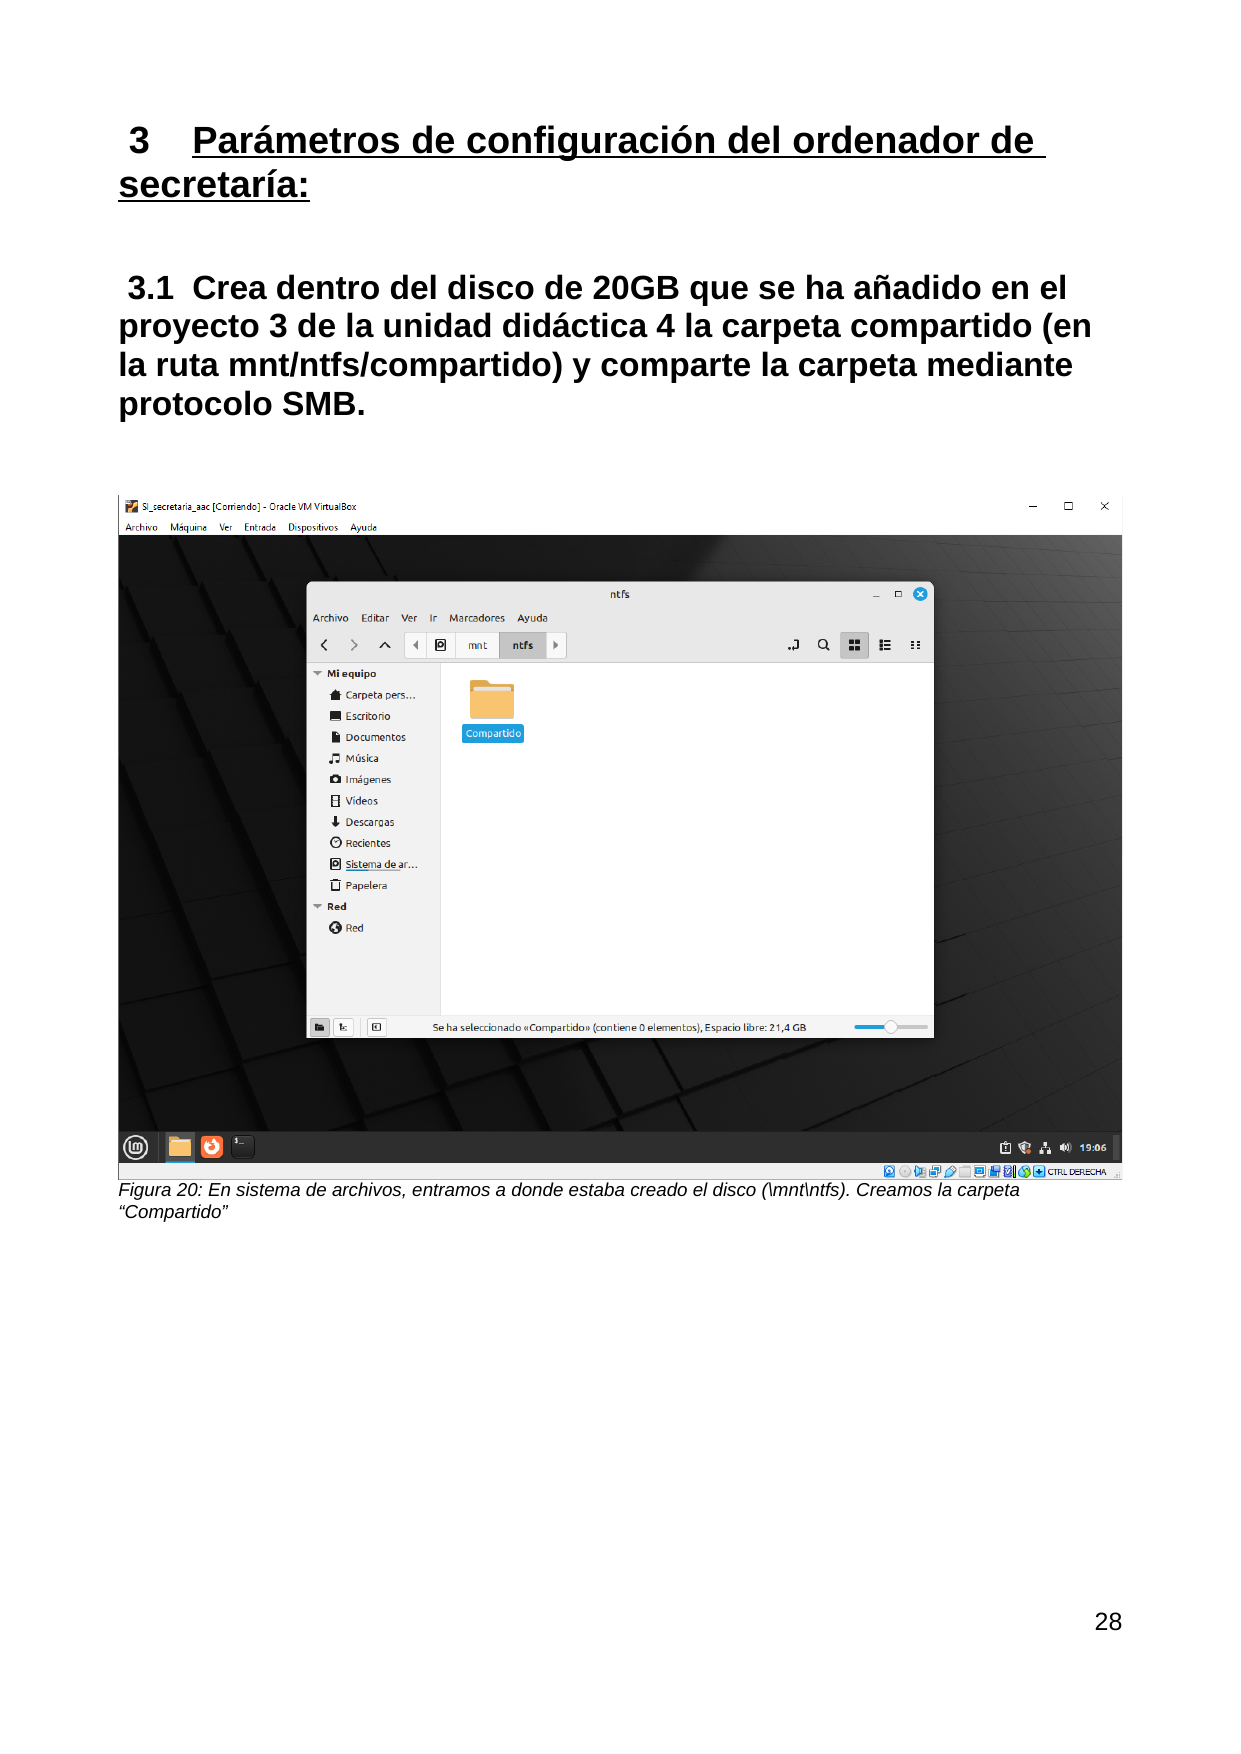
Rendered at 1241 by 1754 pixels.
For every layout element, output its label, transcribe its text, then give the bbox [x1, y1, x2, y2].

subtitle Parámetros de configuración del ordenador de secretaría: [118, 118, 1122, 205]
picture [118, 495, 1123, 1180]
text Figura 20: En sistema de archivos, entramos a donde estaba creado el disco (\mnt\ntfs). Creamos la carpeta “Compartido” [118, 1180, 1122, 1222]
subtitle Crea dentro del disco de 20GB que se ha añadido en el proyecto 3 de la unidad didáctica 4 la carpeta compartido (en la ruta mnt/ntfs/compartido) y comparte la carpeta mediante protocolo SMB. [118, 267, 1122, 422]
